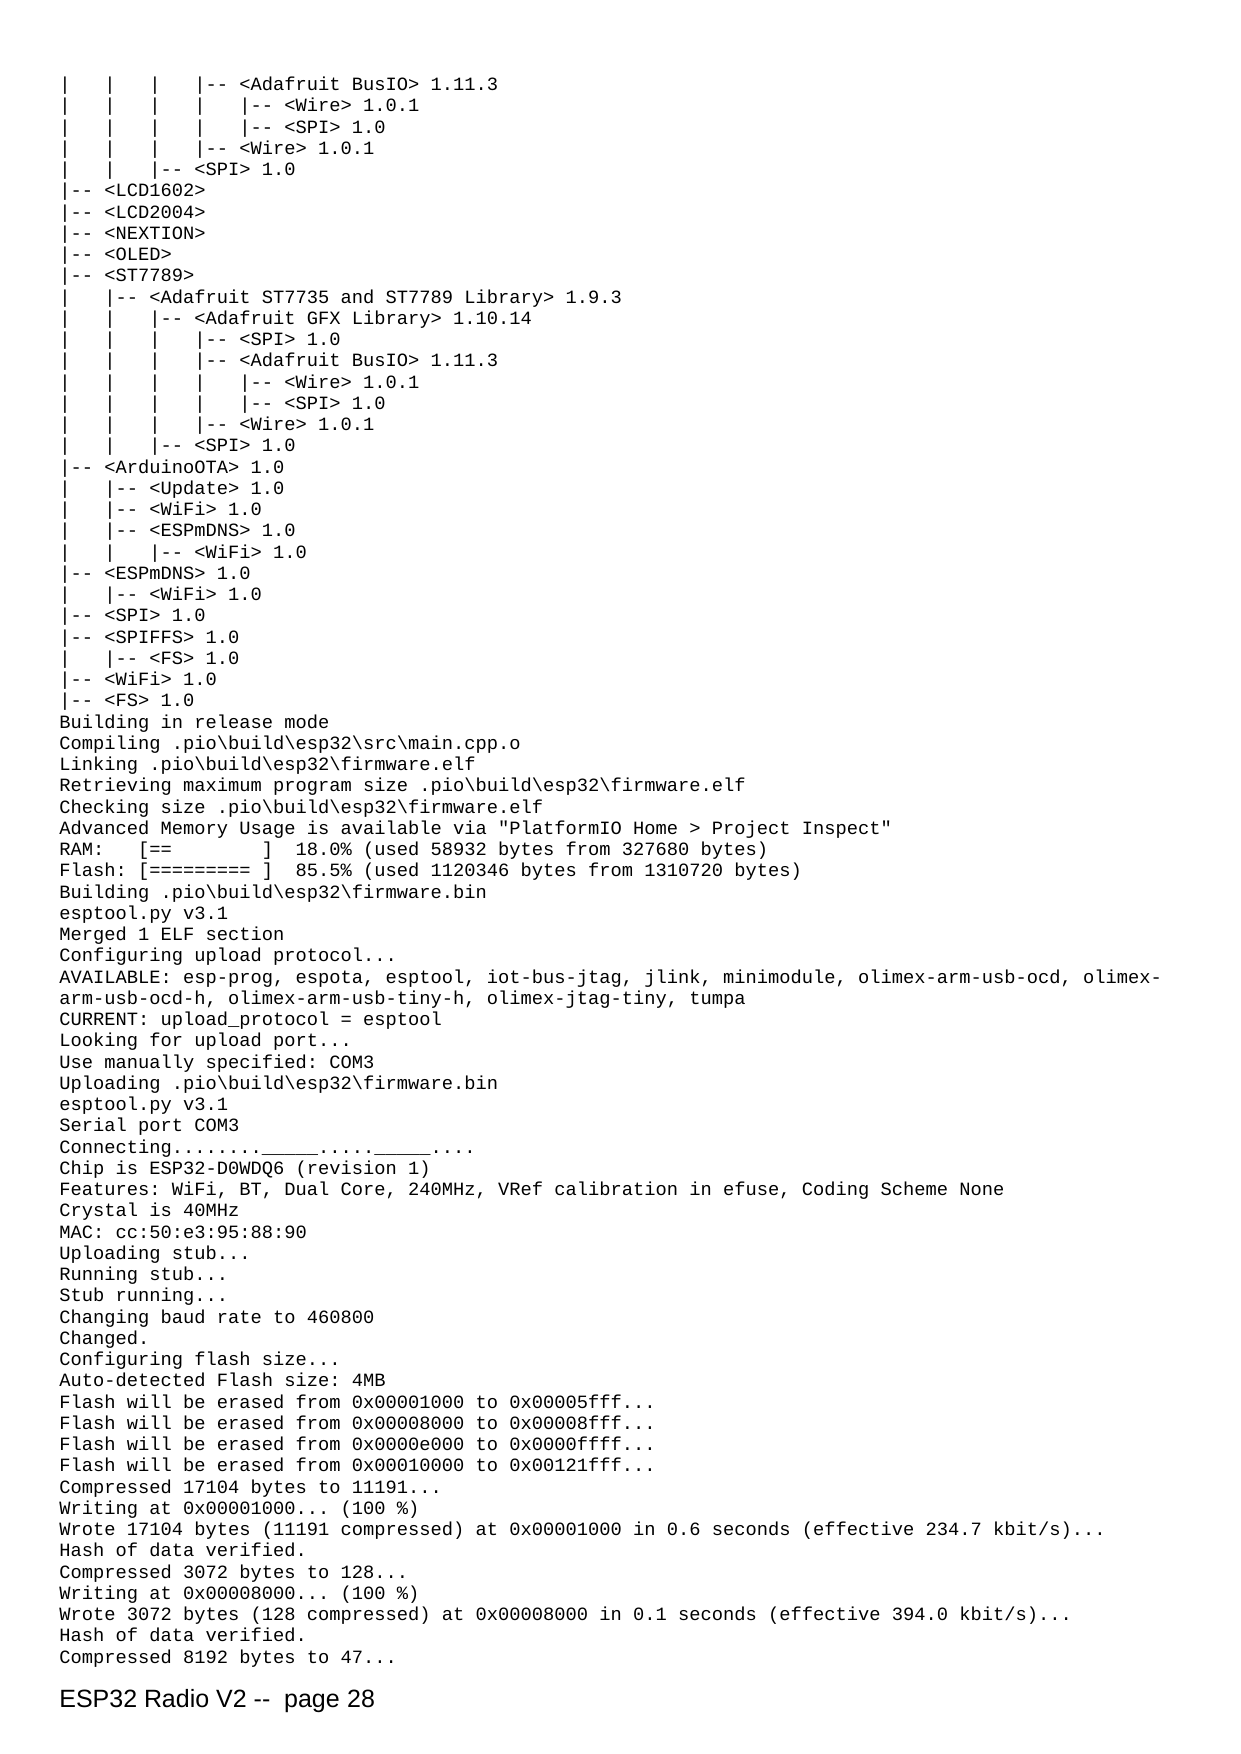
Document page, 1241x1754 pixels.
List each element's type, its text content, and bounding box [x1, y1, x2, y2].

text |-- <LCD2004> [59, 202, 1181, 224]
text Wrote 3072 bytes (128 compressed) at 0x00008000 in 0.1 seconds (effective 394.0 kbit/s)... [59, 1605, 1181, 1626]
text Wrote 17104 bytes (11191 compressed) at 0x00001000 in 0.6 seconds (effective 234.7 kbit/s)... [59, 1520, 1181, 1541]
text Changing baud rate to 460800 [59, 1307, 1181, 1329]
text Checking size .pio\build\esp32\firmware.elf [59, 797, 1181, 819]
text Writing at 0x00001000... (100 %) [59, 1499, 1181, 1520]
text Crystal is 40MHz [59, 1201, 1181, 1222]
text |-- <SPIFFS> 1.0 [59, 627, 1181, 649]
text Configuring flash size... [59, 1350, 1181, 1371]
text |-- <ArduinoOTA> 1.0 [59, 457, 1181, 479]
text |-- <LCD1602> [59, 181, 1181, 202]
text Hash of data verified. [59, 1626, 1181, 1647]
text Writing at 0x00008000... (100 %) [59, 1584, 1181, 1605]
text | | | | |-- <SPI> 1.0 [59, 394, 1181, 415]
text Features: WiFi, BT, Dual Core, 240MHz, VRef calibration in efuse, Coding Scheme None [59, 1180, 1181, 1201]
text | |-- <WiFi> 1.0 [59, 500, 1181, 521]
text Building .pio\build\esp32\firmware.bin [59, 882, 1181, 904]
text Use manually specified: COM3 [59, 1052, 1181, 1074]
text | | | |-- <Wire> 1.0.1 [59, 415, 1181, 436]
text | | |-- <Adafruit GFX Library> 1.10.14 [59, 309, 1181, 330]
text Configuring upload protocol... [59, 946, 1181, 967]
text Compressed 3072 bytes to 128... [59, 1562, 1181, 1584]
text Linking .pio\build\esp32\firmware.elf [59, 755, 1181, 776]
text | | | | |-- <Wire> 1.0.1 [59, 372, 1181, 394]
text Building in release mode [59, 712, 1181, 734]
text esptool.py v3.1 [59, 1095, 1181, 1116]
text Looking for upload port... [59, 1031, 1181, 1052]
text Stub running... [59, 1286, 1181, 1307]
text Auto-detected Flash size: 4MB [59, 1371, 1181, 1392]
text Running stub... [59, 1265, 1181, 1286]
text | | | |-- <Adafruit BusIO> 1.11.3 [59, 351, 1181, 372]
text | |-- <ESPmDNS> 1.0 [59, 521, 1181, 542]
text Hash of data verified. [59, 1541, 1181, 1562]
text Advanced Memory Usage is available via "PlatformIO Home > Project Inspect" [59, 819, 1181, 840]
text |-- <OLED> [59, 245, 1181, 266]
text Uploading stub... [59, 1244, 1181, 1265]
text Flash will be erased from 0x0000e000 to 0x0000ffff... [59, 1435, 1181, 1456]
text Flash will be erased from 0x00010000 to 0x00121fff... [59, 1456, 1181, 1477]
text | |-- <WiFi> 1.0 [59, 585, 1181, 606]
text Merged 1 ELF section [59, 925, 1181, 946]
text |-- <ST7789> [59, 266, 1181, 287]
text Flash will be erased from 0x00001000 to 0x00005fff... [59, 1392, 1181, 1414]
text Connecting........_____....._____.... [59, 1137, 1181, 1159]
text Flash: [========= ] 85.5% (used 1120346 bytes from 1310720 bytes) [59, 861, 1181, 882]
text Changed. [59, 1329, 1181, 1350]
text Chip is ESP32-D0WDQ6 (revision 1) [59, 1159, 1181, 1180]
text | |-- <FS> 1.0 [59, 649, 1181, 670]
text |-- <WiFi> 1.0 [59, 670, 1181, 691]
text Compressed 17104 bytes to 11191... [59, 1477, 1181, 1499]
text Retrieving maximum program size .pio\build\esp32\firmware.elf [59, 776, 1181, 797]
text |-- <FS> 1.0 [59, 691, 1181, 712]
text Flash will be erased from 0x00008000 to 0x00008fff... [59, 1414, 1181, 1435]
text | |-- <Update> 1.0 [59, 479, 1181, 500]
text | | | |-- <SPI> 1.0 [59, 330, 1181, 351]
text MAC: cc:50:e3:95:88:90 [59, 1222, 1181, 1244]
text |-- <ESPmDNS> 1.0 [59, 564, 1181, 585]
text Compiling .pio\build\esp32\src\main.cpp.o [59, 734, 1181, 755]
text | | | |-- <Wire> 1.0.1 [59, 139, 1181, 160]
text | | |-- <SPI> 1.0 [59, 436, 1181, 457]
text | | | | |-- <SPI> 1.0 [59, 117, 1181, 139]
text esptool.py v3.1 [59, 904, 1181, 925]
text | |-- <Adafruit ST7735 and ST7789 Library> 1.9.3 [59, 287, 1181, 309]
text AVAILABLE: esp-prog, espota, esptool, iot-bus-jtag, jlink, minimodule, olimex-arm-usb-ocd, olimex-arm-usb-ocd-h, olimex-arm-usb-tiny-h, olimex-jtag-tiny, tumpa [59, 967, 1181, 1010]
text | | | |-- <Adafruit BusIO> 1.11.3 [59, 75, 1181, 96]
text Compressed 8192 bytes to 47... [59, 1647, 1181, 1669]
text CURRENT: upload_protocol = esptool [59, 1010, 1181, 1031]
text | | | | |-- <Wire> 1.0.1 [59, 96, 1181, 117]
text Uploading .pio\build\esp32\firmware.bin [59, 1074, 1181, 1095]
text |-- <SPI> 1.0 [59, 606, 1181, 627]
text RAM: [== ] 18.0% (used 58932 bytes from 327680 bytes) [59, 840, 1181, 861]
text |-- <NEXTION> [59, 224, 1181, 245]
text | | |-- <SPI> 1.0 [59, 160, 1181, 181]
text | | |-- <WiFi> 1.0 [59, 542, 1181, 564]
text Serial port COM3 [59, 1116, 1181, 1137]
